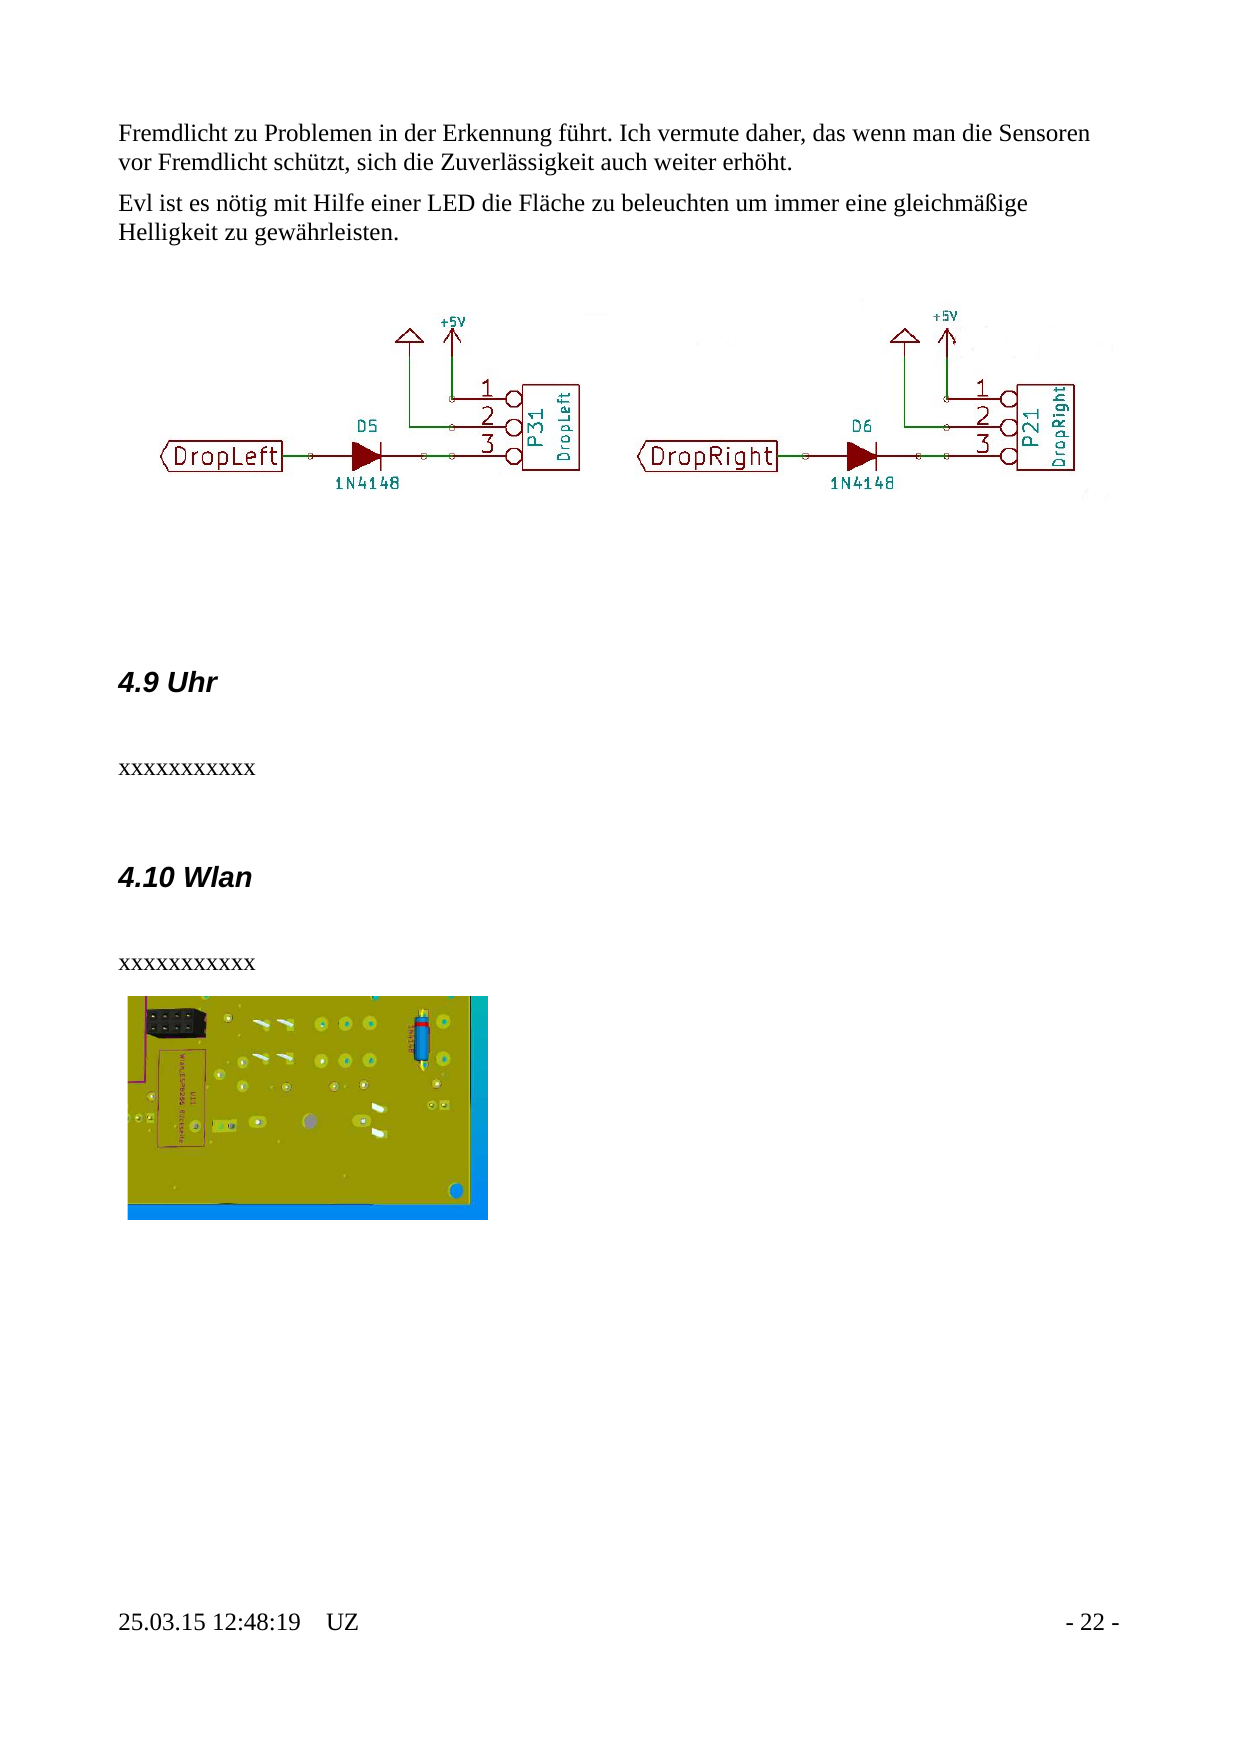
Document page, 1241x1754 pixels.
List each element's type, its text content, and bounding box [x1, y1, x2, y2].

text Fremdlicht zu Problemen in der Erkennung führt. Ich vermute daher, das wenn man die Sensoren vor Fremdlicht schützt, sich die Zuverlässigkeit auch weiter erhöht. [118, 118, 1122, 176]
subtitle 4.9 Uhr [118, 665, 1122, 699]
subtitle 4.10 Wlan [118, 860, 1122, 893]
text xxxxxxxxxxx [118, 947, 1122, 976]
picture [118, 299, 1123, 517]
picture [127, 996, 488, 1220]
text Evl ist es nötig mit Hilfe einer LED die Fläche zu beleuchten um immer eine gleichmäßige Helligkeit zu gewährleisten. [118, 188, 1122, 246]
text xxxxxxxxxxx [118, 752, 1122, 781]
